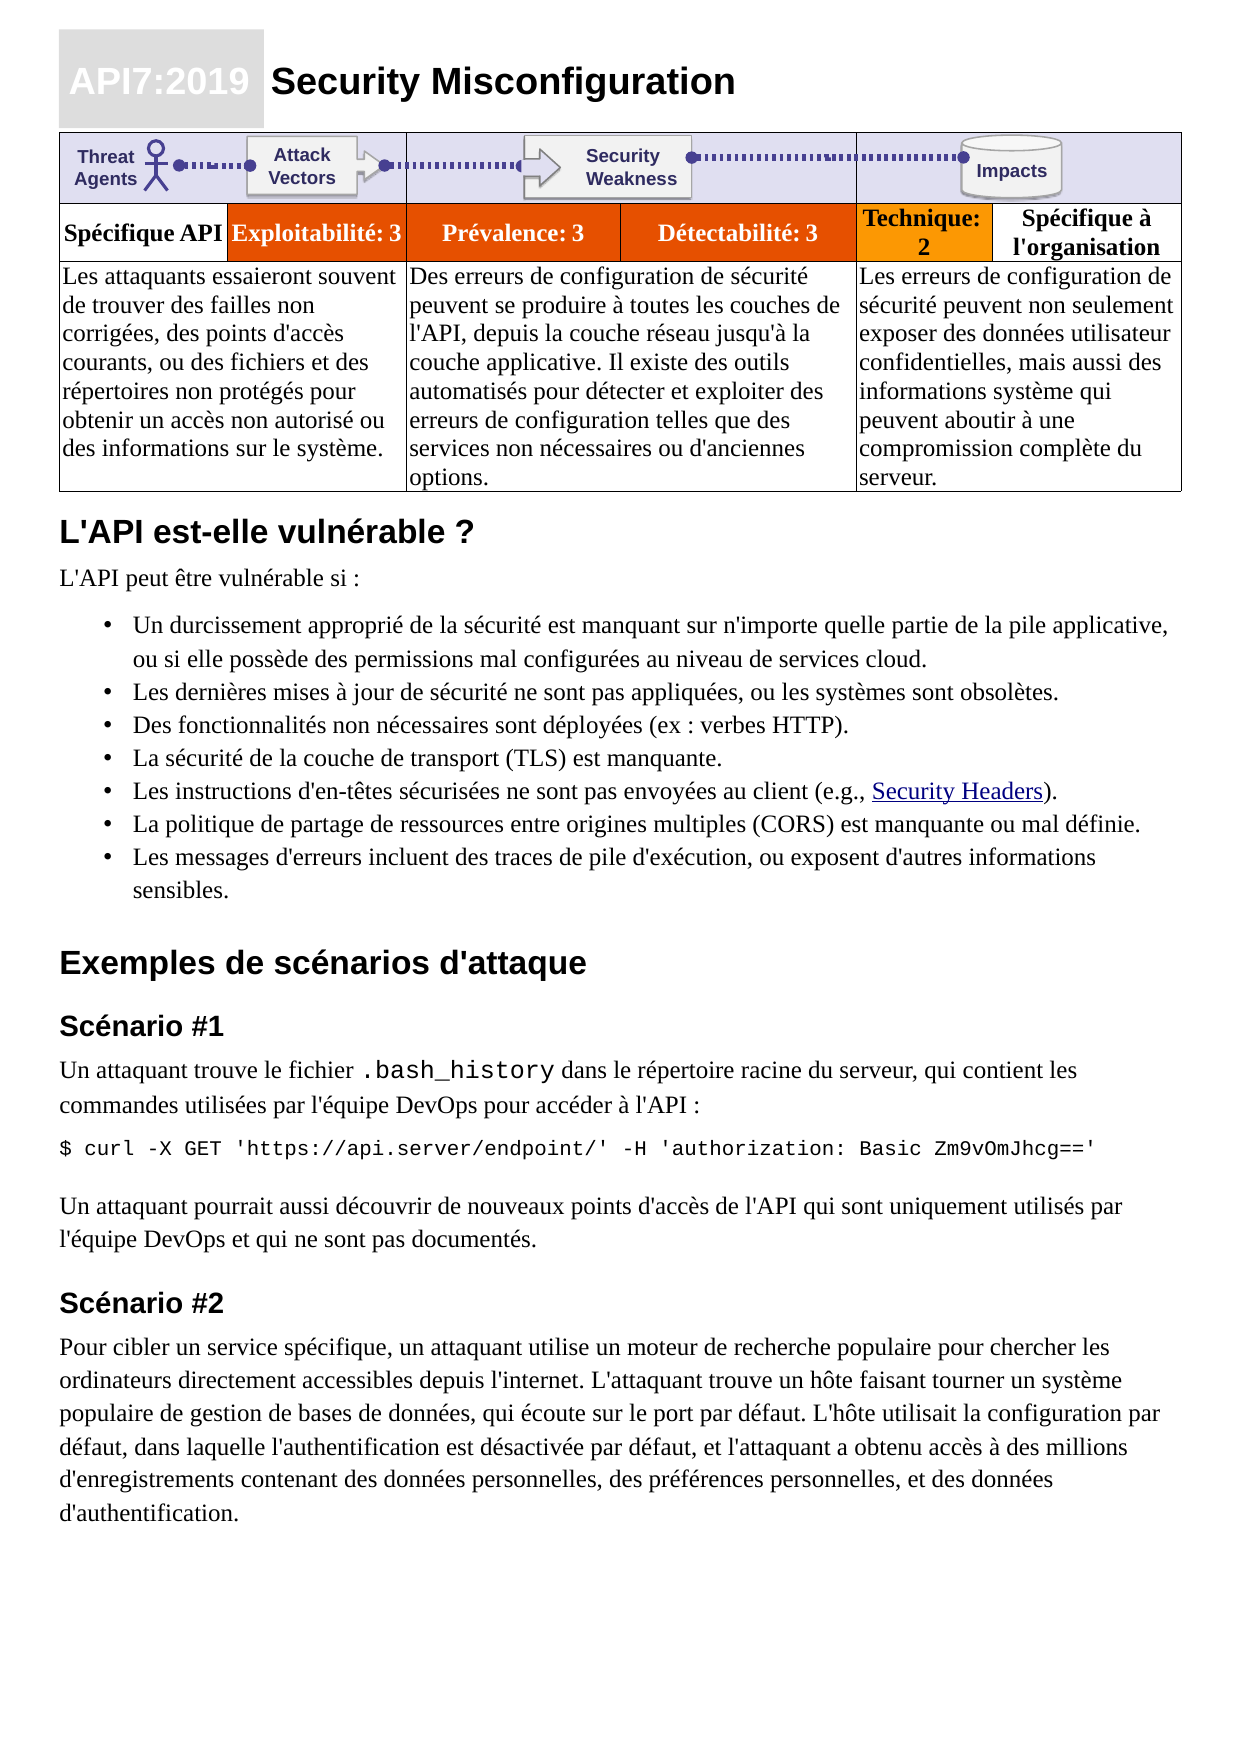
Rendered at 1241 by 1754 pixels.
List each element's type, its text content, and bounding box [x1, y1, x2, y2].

list Un durcissement approprié de la sécurité est manquant sur n'importe quelle partie de la pile applicative, ou si elle possède des permissions mal configurées au niveau de services cloud. [103, 611, 1181, 672]
text Un attaquant trouve le fichier .bash_history dans le répertoire racine du serveur, qui contient les commandes utilisées par l'équipe DevOps pour accéder à l'API : [59, 1055, 1181, 1119]
table_cell Les erreurs de configuration de sécurité peuvent non seulement exposer des données utilisateur confidentielles, mais aussi des informations système qui peuvent aboutir à une compromission complète du serveur. [857, 262, 1181, 491]
table_cell Spécifique API [60, 204, 227, 261]
subtitle Exemples de scénarios d'attaque [59, 943, 1181, 982]
subtitle Scénario #1 [59, 1009, 1181, 1043]
table_cell Détectabilité: 3 [621, 204, 856, 261]
table_cell Technique: 2 [857, 204, 992, 261]
table_cell Les attaquants essaieront souvent de trouver des failles non corrigées, des points d'accès courants, ou des fichiers et des répertoires non protégés pour obtenir un accès non autorisé ou des informations sur le système. [60, 262, 406, 491]
list Les messages d'erreurs incluent des traces de pile d'exécution, ou exposent d'autres informations sensibles. [103, 842, 1181, 903]
table_cell Exploitabilité: 3 [228, 204, 406, 261]
text $ curl -X GET 'https://api.server/endpoint/' -H 'authorization: Basic Zm9vOmJhcg==' [59, 1138, 1181, 1162]
table_cell Des erreurs de configuration de sécurité peuvent se produire à toutes les couches de l'API, depuis la couche réseau jusqu'à la couche applicative. Il existe des outils automatisés pour détecter et exploiter des erreurs de configuration telles que des services non nécessaires ou d'anciennes options. [407, 262, 856, 491]
text Un attaquant pourrait aussi découvrir de nouveaux points d'accès de l'API qui sont uniquement utilisés par l'équipe DevOps et qui ne sont pas documentés. [59, 1191, 1181, 1253]
subtitle Scénario #2 [59, 1286, 1181, 1320]
table_header [60, 133, 227, 203]
list La sécurité de la couche de transport (TLS) est manquante. [103, 743, 1181, 771]
table_header [407, 133, 620, 203]
text L'API peut être vulnérable si : [59, 563, 1181, 592]
table_header [620, 133, 856, 203]
list Les instructions d'en-têtes sécurisées ne sont pas envoyées au client (e.g., Security Headers). [103, 776, 1181, 804]
table_cell Spécifique à l'organisation [993, 204, 1181, 261]
list Les dernières mises à jour de sécurité ne sont pas appliquées, ou les systèmes sont obsolètes. [103, 677, 1181, 705]
table_header [992, 133, 1181, 203]
table_header [857, 133, 992, 203]
subtitle L'API est-elle vulnérable ? [59, 512, 1181, 551]
table_cell Prévalence: 3 [407, 204, 620, 261]
table_header [227, 133, 406, 203]
list La politique de partage de ressources entre origines multiples (CORS) est manquante ou mal définie. [103, 809, 1181, 837]
list Des fonctionnalités non nécessaires sont déployées (ex : verbes HTTP). [103, 710, 1181, 738]
text Pour cibler un service spécifique, un attaquant utilise un moteur de recherche populaire pour chercher les ordinateurs directement accessibles depuis l'internet. L'attaquant trouve un hôte faisant tourner un système populaire de gestion de bases de données, qui écoute sur le port par défaut. L'hôte utilisait la configuration par défaut, dans laquelle l'authentification est désactivée par défaut, et l'attaquant a obtenu accès à des millions d'enregistrements contenant des données personnelles, des préférences personnelles, et des données d'authentification. [59, 1332, 1181, 1526]
